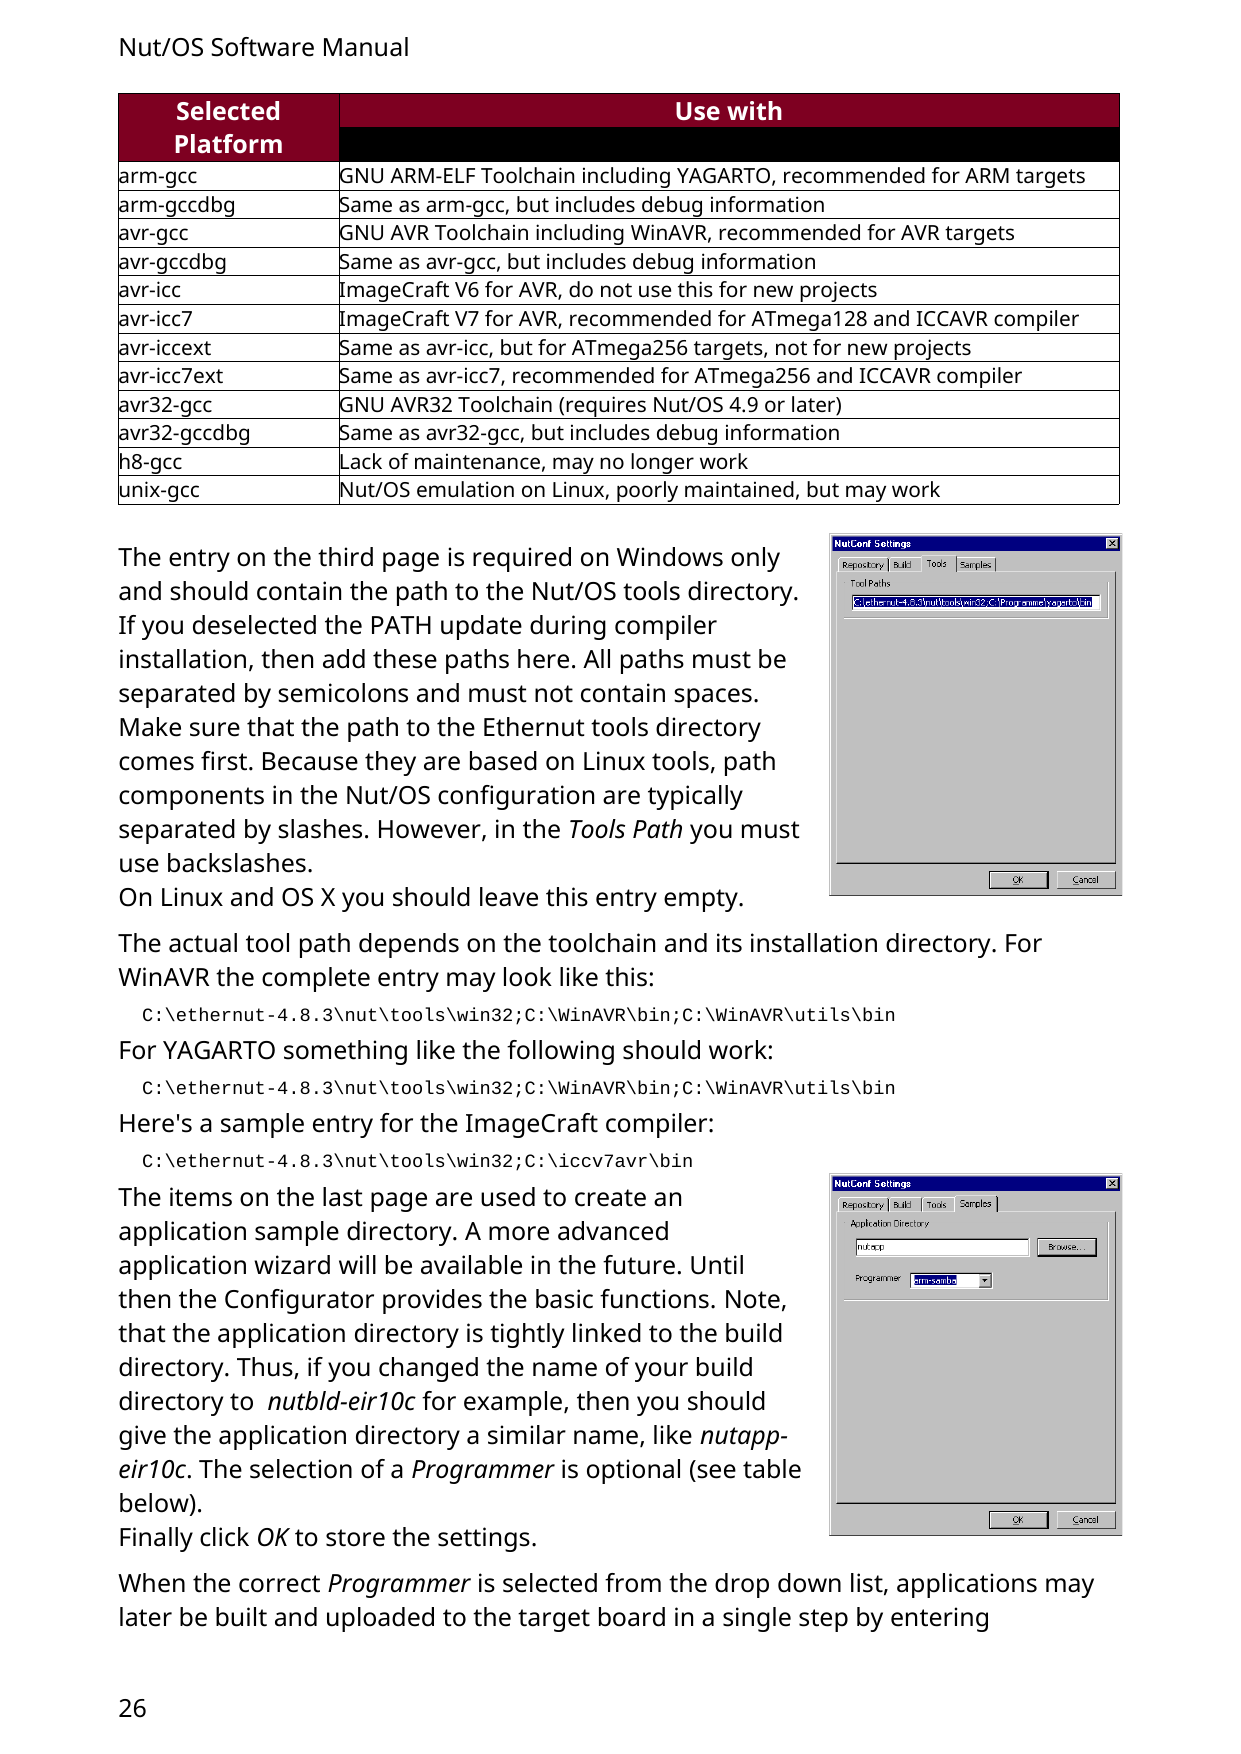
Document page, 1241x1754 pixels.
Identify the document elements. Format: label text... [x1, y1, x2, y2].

table_cell Nut/OS emulation on Linux, poorly maintained, but may work [340, 476, 1119, 504]
table_cell GNU AVR Toolchain including WinAVR, recommended for AVR targets [340, 219, 1119, 247]
table_cell avr-gcc [119, 219, 339, 247]
text The actual tool path depends on the toolchain and its installation directory. For WinAVR the complete entry may look like this: [118, 926, 1122, 994]
picture [829, 533, 1123, 896]
table_cell avr-icc7ext [119, 362, 339, 389]
table_cell arm-gccdbg [119, 191, 339, 218]
text C:\ethernut-4.8.3\nut\tools\win32;C:\WinAVR\bin;C:\WinAVR\utils\bin [142, 1006, 1122, 1027]
table_cell ImageCraft V6 for AVR, do not use this for new projects [340, 276, 1119, 304]
table_cell Same as avr-gcc, but includes debug information [340, 248, 1119, 275]
table_cell h8-gcc [119, 448, 339, 475]
text The entry on the third page is required on Windows only and should contain the path to the Nut/OS tools directory. If you deselected the PATH update during compiler installation, then add these paths here. All paths must be separated by semicolons and must not contain spaces. Make sure that the path to the Ethernut tools directory comes first. Because they are based on Linux tools, path components in the Nut/OS configuration are typically separated by slashes. However, in the Tools Path you must use backslashes. On Linux and OS X you should leave this entry empty. [118, 539, 1122, 914]
table_cell avr-iccext [119, 334, 339, 361]
table_cell avr32-gcc [119, 391, 339, 418]
table_cell avr-gccdbg [119, 248, 339, 275]
text Here's a sample entry for the ImageCraft compiler: [118, 1106, 1122, 1140]
table_cell Same as arm-gcc, but includes debug information [340, 191, 1119, 218]
picture [829, 1173, 1123, 1536]
table_cell GNU ARM-ELF Toolchain including YAGARTO, recommended for ARM targets [340, 162, 1119, 190]
table_cell GNU AVR32 Toolchain (requires Nut/OS 4.9 or later) [340, 391, 1119, 418]
text For YAGARTO something like the following should work: [118, 1033, 1122, 1067]
table_cell avr-icc7 [119, 305, 339, 332]
table_cell avr32-gccdbg [119, 419, 339, 447]
table_header Use with [340, 127, 1119, 161]
table_cell Same as avr-icc, but for ATmega256 targets, not for new projects [340, 334, 1119, 361]
table_cell Same as avr32-gcc, but includes debug information [340, 419, 1119, 447]
table_cell Same as avr-icc7, recommended for ATmega256 and ICCAVR compiler [340, 362, 1119, 389]
table_cell ImageCraft V7 for AVR, recommended for ATmega128 and ICCAVR compiler [340, 305, 1119, 332]
table_cell Lack of maintenance, may no longer work [340, 448, 1119, 475]
table_cell unix-gcc [119, 476, 339, 504]
text C:\ethernut-4.8.3\nut\tools\win32;C:\WinAVR\bin;C:\WinAVR\utils\bin [142, 1079, 1122, 1100]
text When the correct Programmer is selected from the drop down list, applications may later be built and uploaded to the target board in a single step by entering [118, 1566, 1122, 1634]
text C:\ethernut-4.8.3\nut\tools\win32;C:\iccv7avr\bin [142, 1152, 1122, 1173]
table_cell avr-icc [119, 276, 339, 304]
text The items on the last page are used to create an application sample directory. A more advanced application wizard will be available in the future. Until then the Configurator provides the basic functions. Note, that the application directory is tightly linked to the build directory. Thus, if you changed the name of your build directory to nutbld-eir10c for example, then you should give the application directory a similar name, like nutapp-eir10c. The selection of a Programmer is optional (see table below). Finally click OK to store the settings. [118, 1179, 1122, 1554]
table_cell arm-gcc [119, 162, 339, 190]
